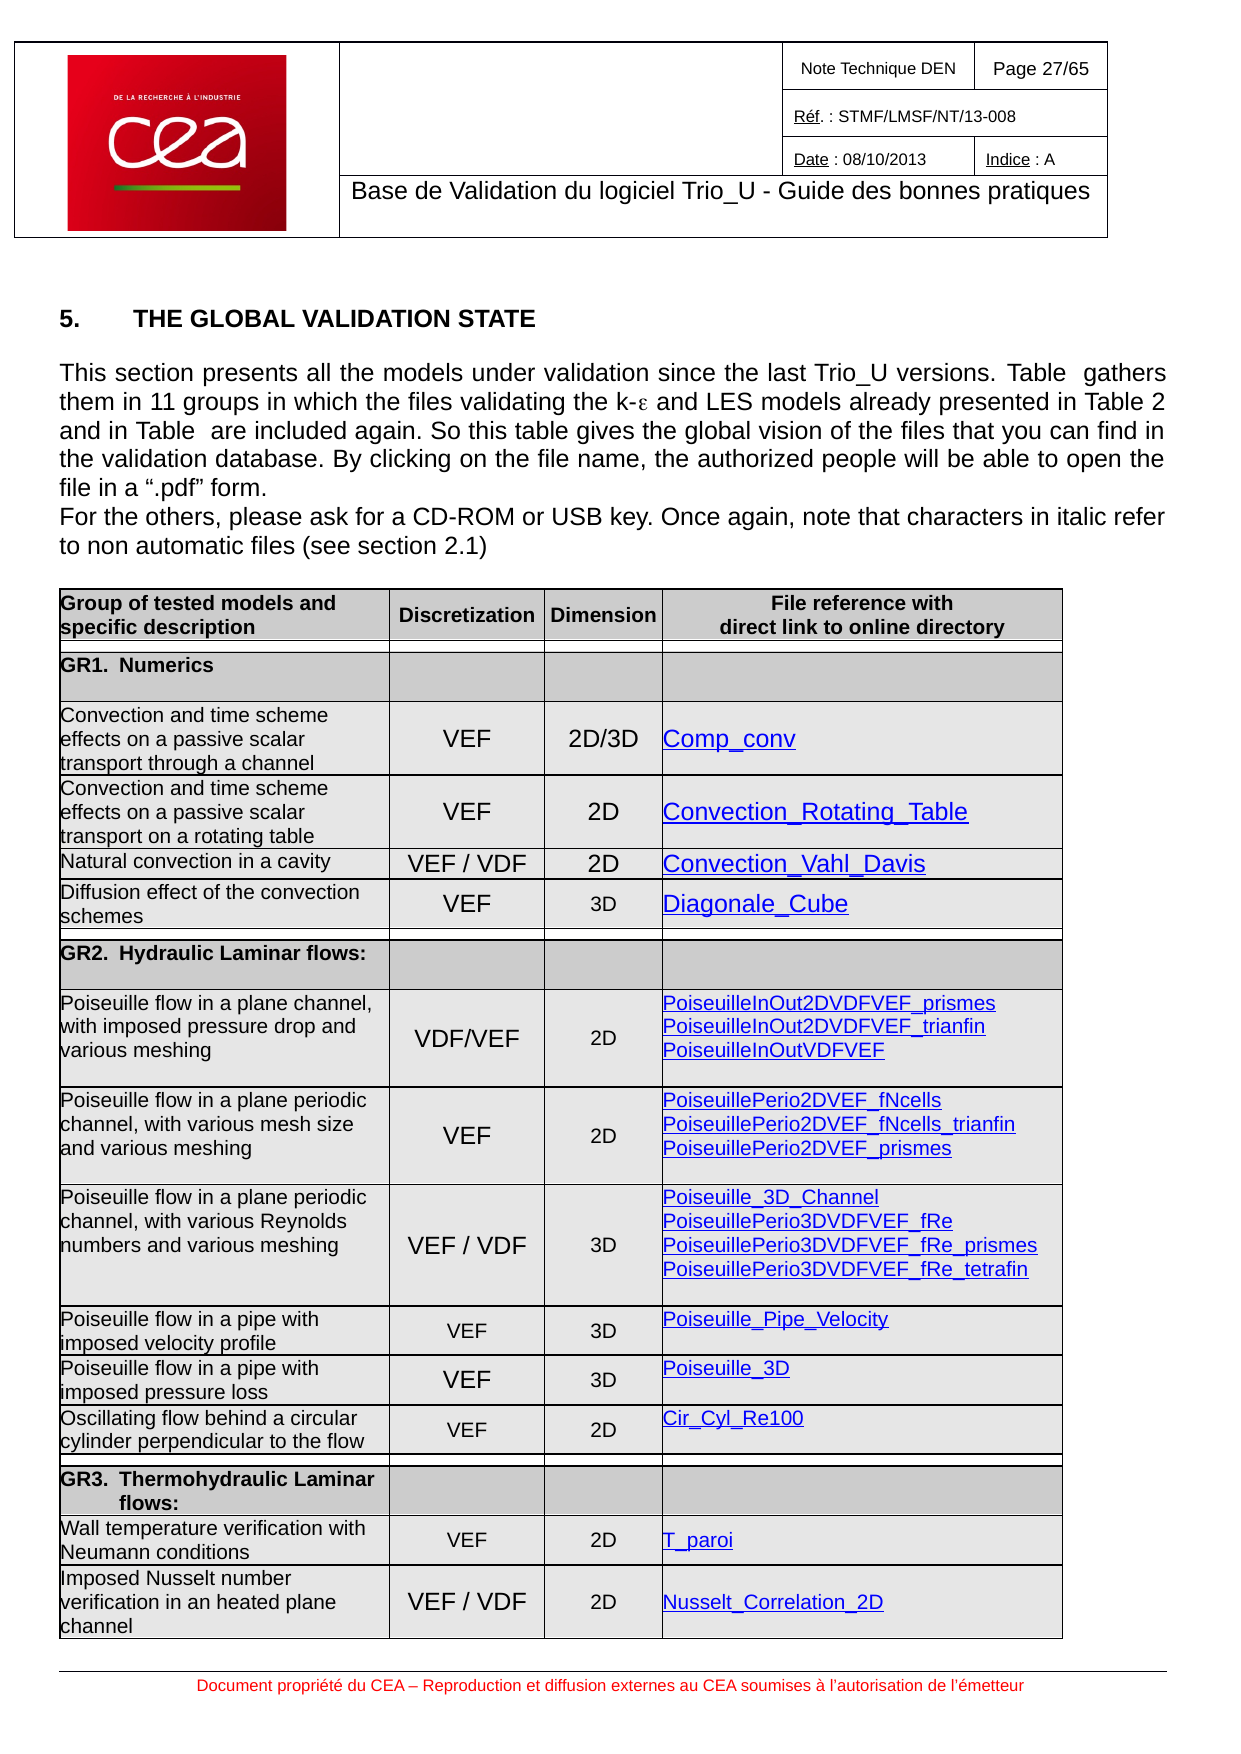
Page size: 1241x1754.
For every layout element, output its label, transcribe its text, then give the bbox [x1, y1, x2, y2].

text This section presents all the models under validation since the last Trio_U versions. 5 gathers them in 11 groups in which the files validating the k- and LES models already presented in Table 2 and in 3 are included again. So this table gives the global vision of the files that you can find in the validation database. By clicking on the file name, the authorized people will be able to open the file in a “.pdf” form. [59, 358, 1167, 502]
table_cell VDF/VEF [390, 990, 544, 1086]
table_cell VEF [390, 702, 544, 774]
table_cell Poiseuille flow in a pipe with imposed pressure loss [61, 1356, 389, 1404]
table_cell Convection and time scheme effects on a passive scalar transport through a channel [61, 702, 389, 774]
table_cell 2D [545, 1406, 662, 1453]
table_cell 3D [545, 1307, 662, 1354]
table_cell Imposed Nusselt number verification in an heated plane channel [61, 1566, 389, 1637]
table_cell Diffusion effect of the convection schemes [61, 880, 389, 927]
table_cell VEF / VDF [390, 1566, 544, 1637]
table_cell [61, 1455, 389, 1465]
table_cell 2D [545, 1088, 662, 1183]
table_cell Thermohydraulic Laminar flows: [61, 1467, 389, 1514]
table_cell [663, 929, 1062, 939]
table_cell [545, 1467, 662, 1514]
table_cell Poiseuille_3D [663, 1356, 1062, 1404]
table_cell PoiseuillePerio2DVEF_fNcells PoiseuillePerio2DVEF_fNcells_trianfin PoiseuillePerio2DVEF_prismes [663, 1088, 1062, 1183]
table_cell 2D [545, 776, 662, 848]
table_cell [390, 929, 544, 939]
table_cell Poiseuille flow in a pipe with imposed velocity profile [61, 1307, 389, 1354]
table_header Dimension [545, 590, 662, 639]
table_header File reference with direct link to online directory [663, 590, 1062, 639]
table_cell [663, 653, 1062, 701]
table_cell Wall temperature verification with Neumann conditions [61, 1516, 389, 1564]
table_cell [663, 641, 1062, 651]
table_cell VEF [390, 1406, 544, 1453]
table_cell VEF / VDF [390, 1185, 544, 1305]
table_cell [390, 653, 544, 701]
table_cell 2D [545, 990, 662, 1086]
table_cell [545, 1455, 662, 1465]
table_cell [390, 1455, 544, 1465]
table_cell Natural convection in a cavity [61, 849, 389, 878]
table_cell VEF [390, 1516, 544, 1564]
table_cell VEF [390, 1356, 544, 1404]
table_cell [390, 641, 544, 651]
table_cell Poiseuille_3D_Channel PoiseuillePerio3DVDFVEF_fRe PoiseuillePerio3DVDFVEF_fRe_prismes PoiseuillePerio3DVDFVEF_fRe_tetrafin [663, 1185, 1062, 1305]
table_cell [545, 929, 662, 939]
table_cell Oscillating flow behind a circular cylinder perpendicular to the flow [61, 1406, 389, 1453]
table_cell [663, 941, 1062, 989]
text For the others, please ask for a CD-ROM or USB key. Once again, note that characters in italic refer to non automatic files (see section 2.1) [59, 502, 1167, 559]
table_cell VEF [390, 880, 544, 927]
table_cell [61, 929, 389, 939]
table_cell Numerics [61, 653, 389, 701]
table_cell Hydraulic Laminar flows: [61, 941, 389, 989]
table_cell 3D [545, 880, 662, 927]
table_cell 2D [545, 1516, 662, 1564]
table_cell Convection_Rotating_Table [663, 776, 1062, 848]
table_cell Poiseuille flow in a plane periodic channel, with various mesh size and various meshing [61, 1088, 389, 1183]
table_cell [545, 641, 662, 651]
table_cell Cir_Cyl_Re100 [663, 1406, 1062, 1453]
table_cell VEF [390, 1088, 544, 1183]
table_header Discretization [390, 590, 544, 639]
table_cell VEF / VDF [390, 849, 544, 878]
table_cell [390, 1467, 544, 1514]
table_cell Poiseuille flow in a plane channel, with imposed pressure drop and various meshing [61, 990, 389, 1086]
table_cell 2D/3D [545, 702, 662, 774]
table_cell 2D [545, 849, 662, 878]
table_cell PoiseuilleInOut2DVDFVEF_prismes PoiseuilleInOut2DVDFVEF_trianfin PoiseuilleInOutVDFVEF [663, 990, 1062, 1086]
table_cell [545, 653, 662, 701]
table_cell [663, 1455, 1062, 1465]
table_cell VEF [390, 1307, 544, 1354]
table_cell [545, 941, 662, 989]
table_cell Convection_Vahl_Davis [663, 849, 1062, 878]
table_cell [61, 641, 389, 651]
table_cell VEF [390, 776, 544, 848]
table_cell 2D [545, 1566, 662, 1637]
subtitle The global validation state [59, 304, 1167, 333]
table_cell 3D [545, 1356, 662, 1404]
table_cell T_paroi [663, 1516, 1062, 1564]
table_cell Diagonale_Cube [663, 880, 1062, 927]
table_cell Poiseuille flow in a plane periodic channel, with various Reynolds numbers and various meshing [61, 1185, 389, 1305]
table_cell 3D [545, 1185, 662, 1305]
table_cell Nusselt_Correlation_2D [663, 1566, 1062, 1637]
table_cell Convection and time scheme effects on a passive scalar transport on a rotating table [61, 776, 389, 848]
table_cell [663, 1467, 1062, 1514]
picture [67, 55, 287, 231]
table_cell [390, 941, 544, 989]
table_cell Poiseuille_Pipe_Velocity [663, 1307, 1062, 1354]
table_cell Comp_conv [663, 702, 1062, 774]
table_header Group of tested models and specific description [61, 590, 389, 639]
